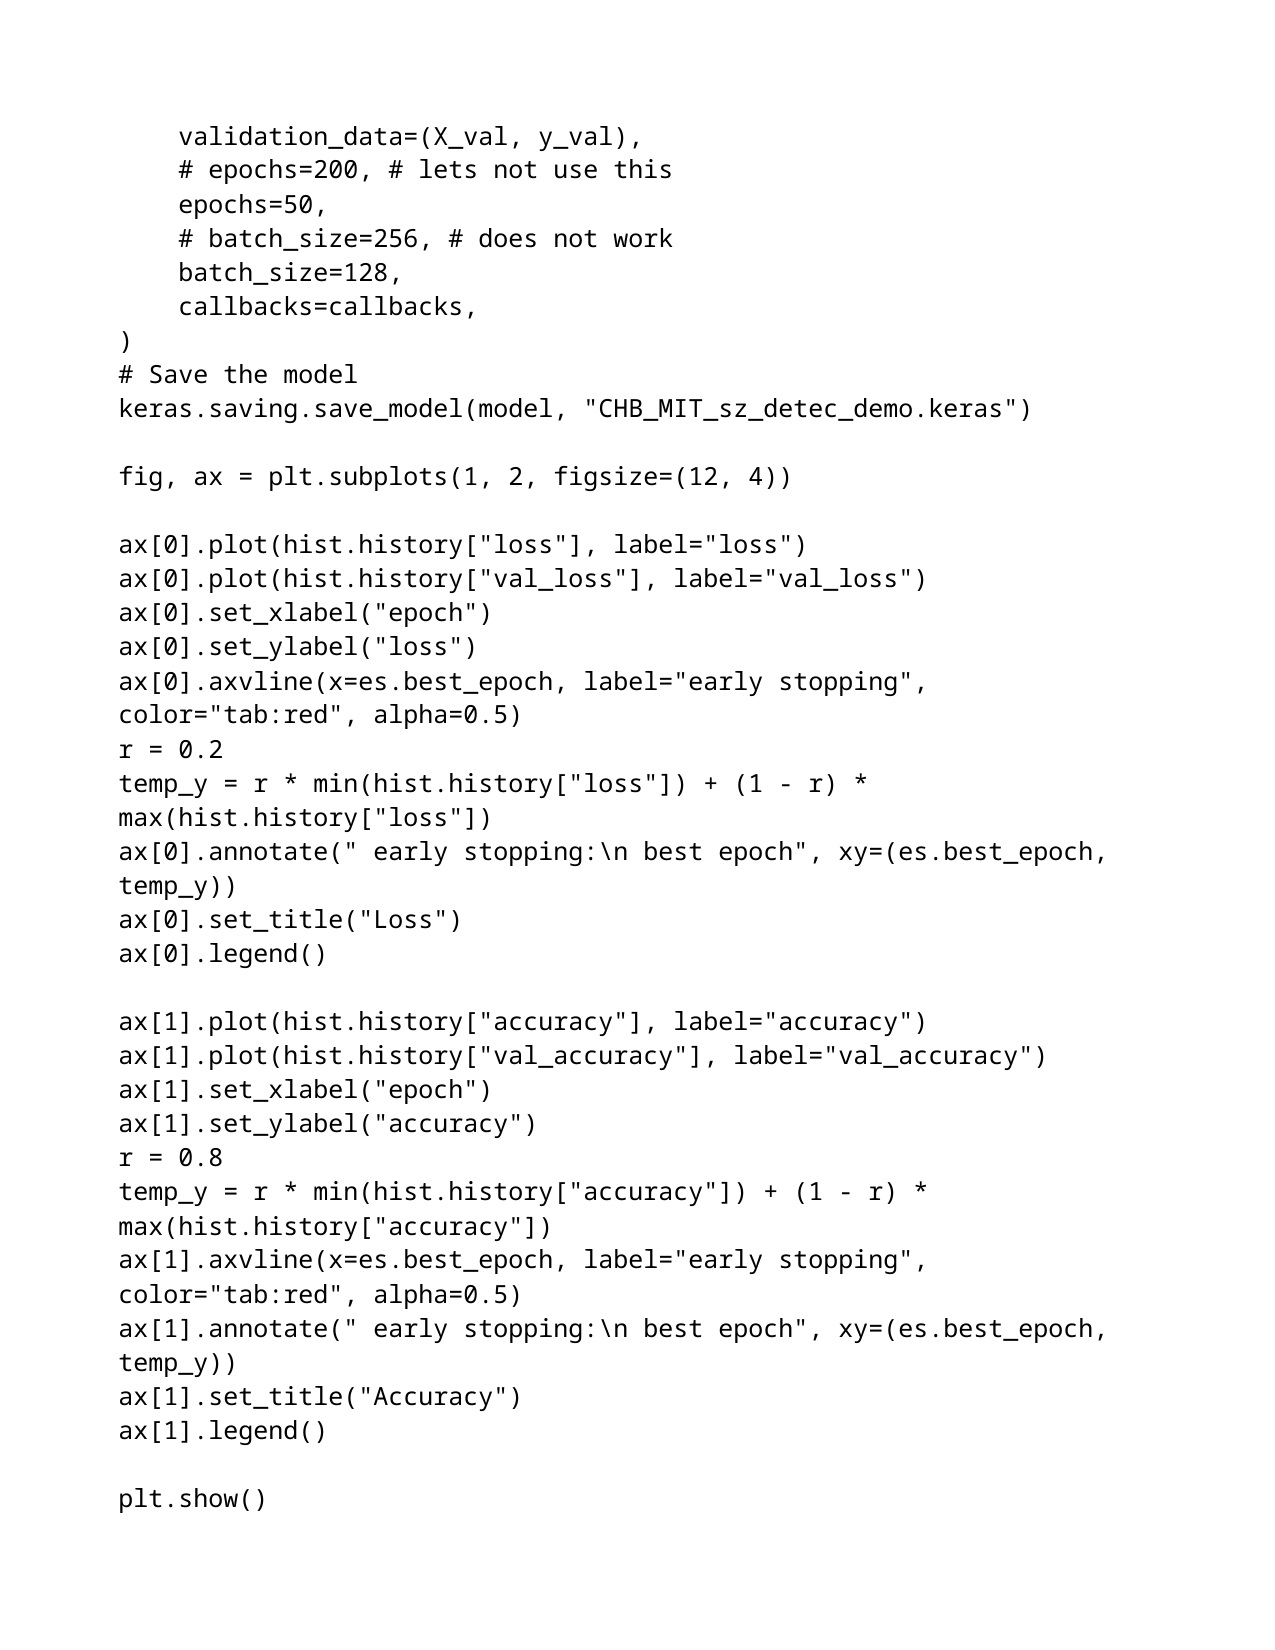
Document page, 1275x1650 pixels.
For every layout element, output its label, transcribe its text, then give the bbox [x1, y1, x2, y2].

text plt.show() [118, 1481, 1157, 1515]
text ax[1].plot(hist.history["accuracy"], label="accuracy") [118, 1004, 1157, 1038]
text ax[0].legend() [118, 936, 1157, 970]
text keras.saving.save_model(model, "CHB_MIT_sz_detec_demo.keras") [118, 391, 1157, 425]
text ax[0].annotate(" early stopping:\n best epoch", xy=(es.best_epoch, temp_y)) [118, 833, 1157, 902]
text ax[1].plot(hist.history["val_accuracy"], label="val_accuracy") [118, 1038, 1157, 1072]
text ax[1].annotate(" early stopping:\n best epoch", xy=(es.best_epoch, temp_y)) [118, 1310, 1157, 1378]
text fig, ax = plt.subplots(1, 2, figsize=(12, 4)) [118, 459, 1157, 493]
text batch_size=128, [118, 254, 1157, 288]
text # batch_size=256, # does not work [118, 220, 1157, 254]
text ax[0].set_ylabel("loss") [118, 629, 1157, 663]
text ax[0].plot(hist.history["val_loss"], label="val_loss") [118, 561, 1157, 595]
text epochs=50, [118, 186, 1157, 220]
text ax[1].set_ylabel("accuracy") [118, 1106, 1157, 1140]
text r = 0.8 [118, 1140, 1157, 1174]
text ax[0].set_title("Loss") [118, 902, 1157, 936]
text # epochs=200, # lets not use this [118, 152, 1157, 186]
text ax[1].set_title("Accuracy") [118, 1378, 1157, 1412]
text callbacks=callbacks, [118, 288, 1157, 322]
text ax[1].axvline(x=es.best_epoch, label="early stopping", color="tab:red", alpha=0.5) [118, 1242, 1157, 1310]
text ) [118, 322, 1157, 357]
text # Save the model [118, 357, 1157, 391]
text r = 0.2 [118, 731, 1157, 765]
text validation_data=(X_val, y_val), [118, 118, 1157, 152]
text temp_y = r * min(hist.history["accuracy"]) + (1 - r) * max(hist.history["accuracy"]) [118, 1174, 1157, 1242]
text temp_y = r * min(hist.history["loss"]) + (1 - r) * max(hist.history["loss"]) [118, 765, 1157, 833]
text ax[1].legend() [118, 1412, 1157, 1447]
text ax[0].axvline(x=es.best_epoch, label="early stopping", color="tab:red", alpha=0.5) [118, 663, 1157, 731]
text ax[1].set_xlabel("epoch") [118, 1072, 1157, 1106]
text ax[0].set_xlabel("epoch") [118, 595, 1157, 629]
text ax[0].plot(hist.history["loss"], label="loss") [118, 527, 1157, 561]
